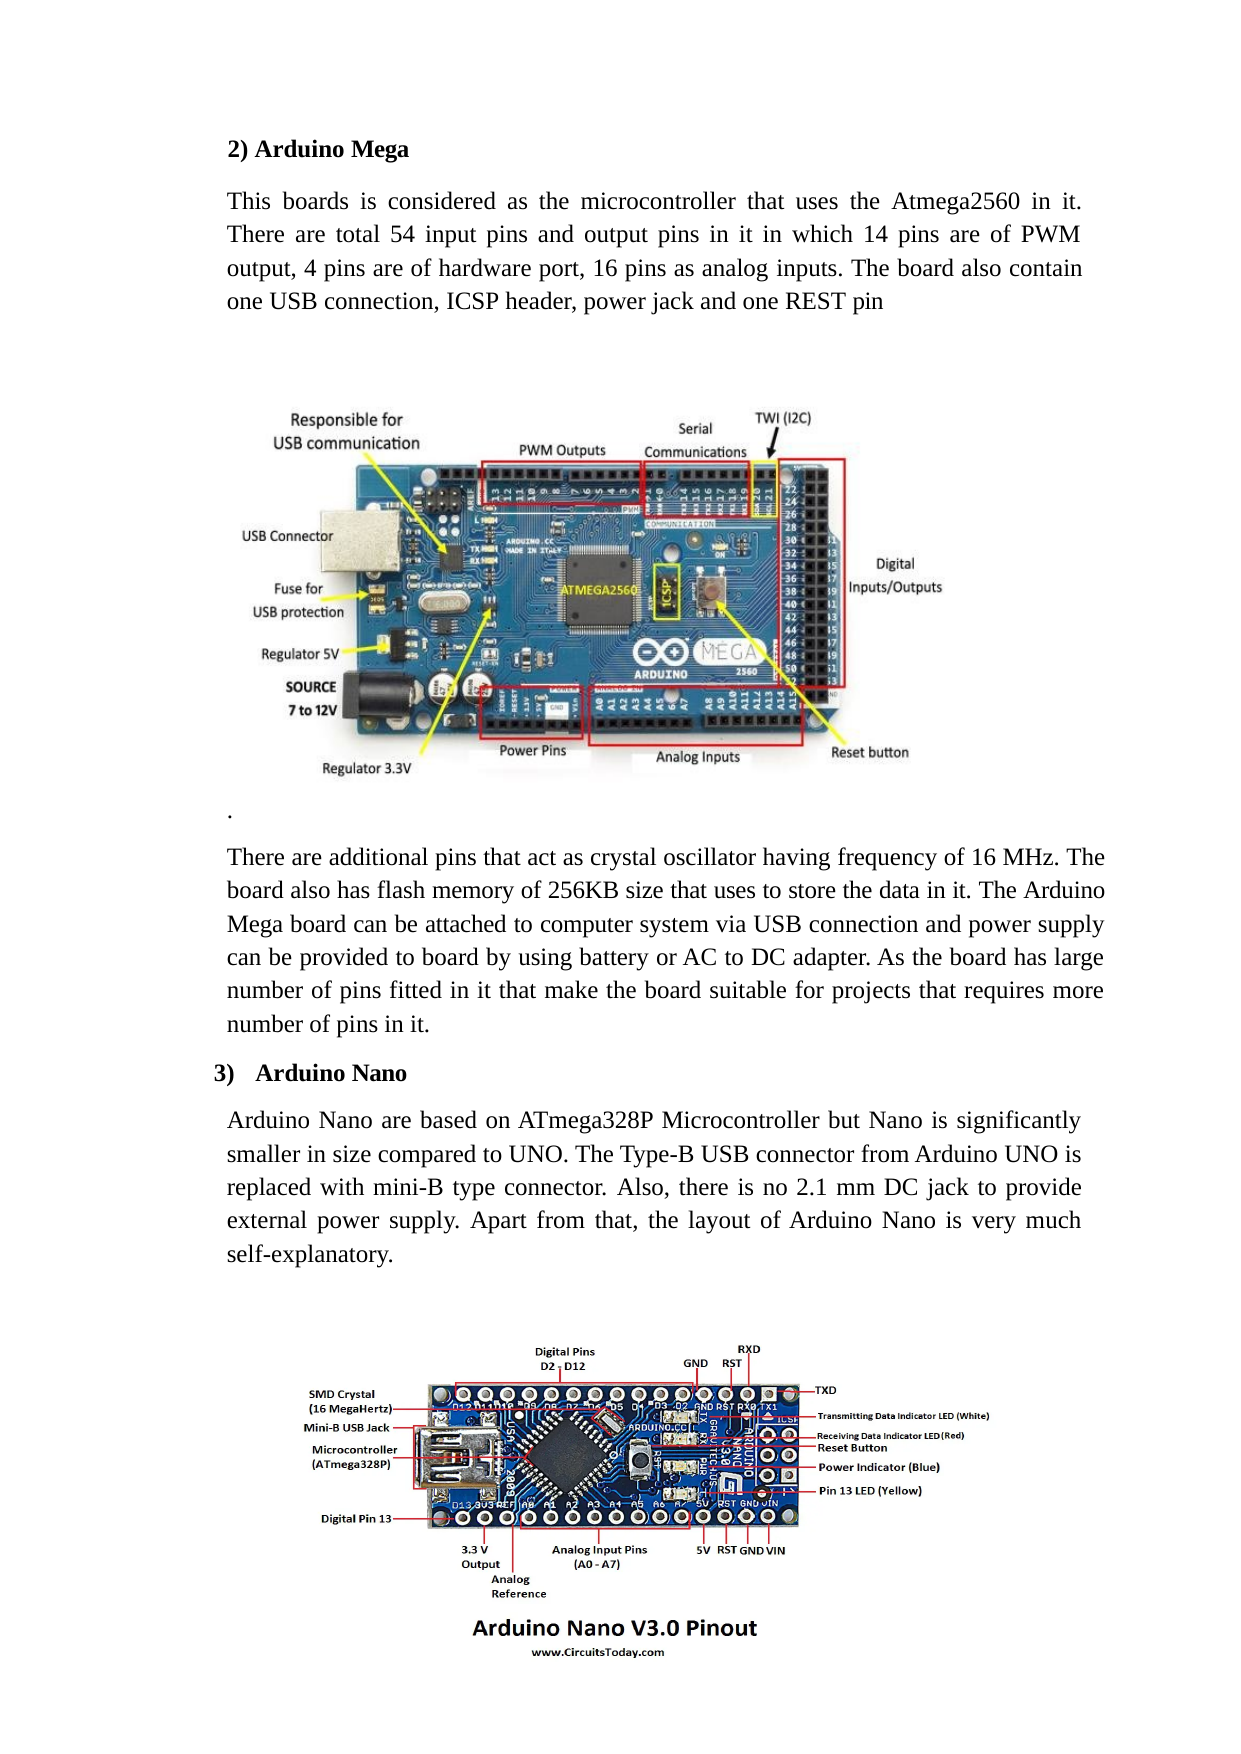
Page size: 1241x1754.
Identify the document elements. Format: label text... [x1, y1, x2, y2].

text Arduino Nano are based on ATmega328P Microcontroller but Nano is significantly smaller in size compared to UNO. The Type-B USB connector from Arduino UNO is replaced with mini-B type connector. Also, there is no 2.1 mm DC jack to provide external power supply. Apart from that, the layout of Arduino Nano is very much self-explanatory. [227, 1105, 1083, 1267]
text There are additional pins that act as crystal oscillator having frequency of 16 MHz. The board also has flash memory of 256KB size that uses to store the data in it. The Arduino Mega board can be attached to computer system via USB connection and power supply can be provided to board by using battery or AC to DC adapter. As the board has large number of pins fitted in it that make the board suitable for projects that requires more number of pins in it. [227, 842, 1105, 1037]
text 2) Arduino Mega [227, 134, 1122, 163]
picture [232, 389, 952, 818]
text . [227, 389, 1082, 823]
text 3) Arduino Nano [214, 1058, 1122, 1087]
picture [274, 1308, 1019, 1672]
text This boards is considered as the microcontroller that uses the Atmega2560 in it. There are total 54 input pins and output pins in it in which 14 pins are of PWM output, 4 pins are of hardware port, 16 pins as analog inputs. The board also contain one USB connection, ICSP header, power jack and one REST pin [227, 186, 1082, 315]
